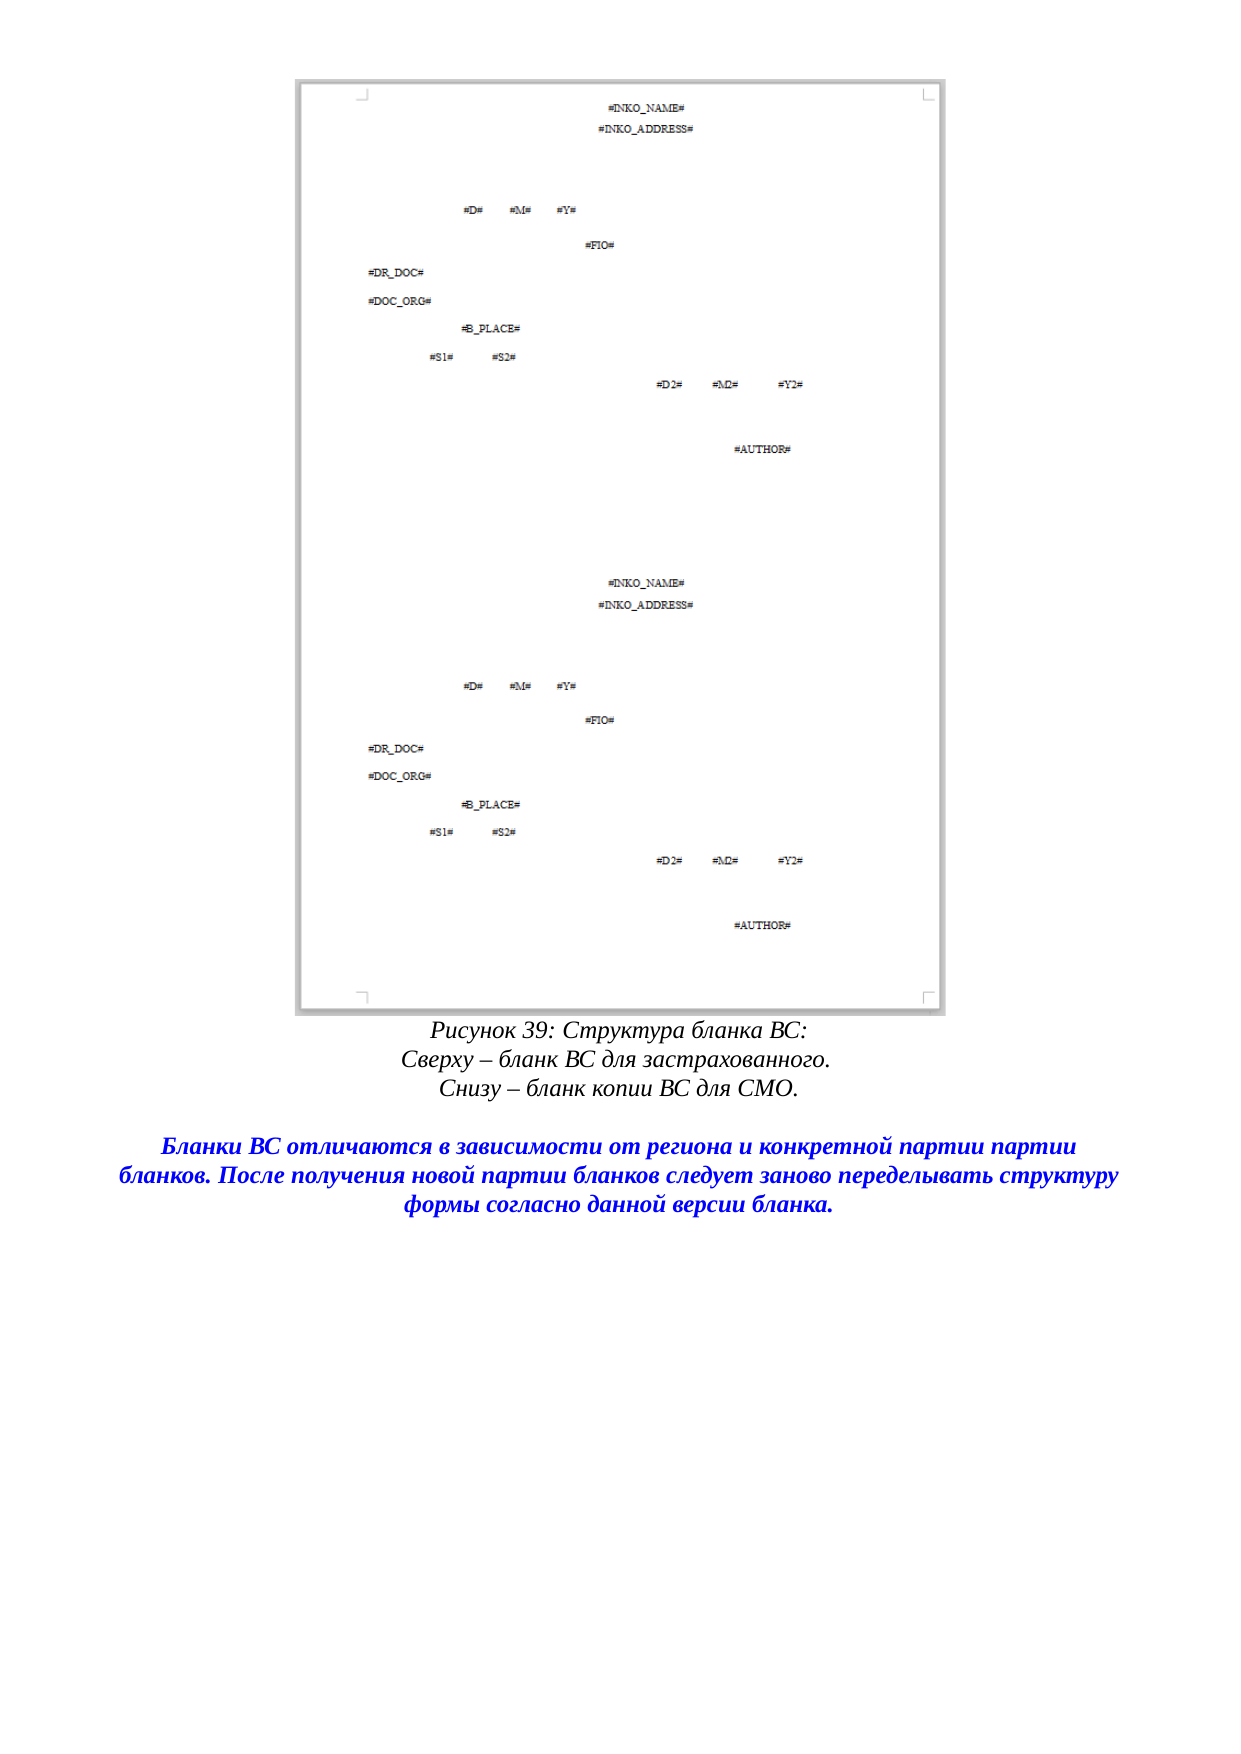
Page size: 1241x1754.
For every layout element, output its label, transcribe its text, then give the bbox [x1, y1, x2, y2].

text Бланки ВС отличаются в зависимости от региона и конкретной партии партии бланков. После получения новой партии бланков следует заново переделывать структуру формы согласно данной версии бланка. [118, 1131, 1122, 1217]
text Рисунок 39: Структура бланка ВС: Сверху – бланк ВС для застрахованного. Снизу – бланк копии ВС для СМО. [190, 79, 1050, 1102]
